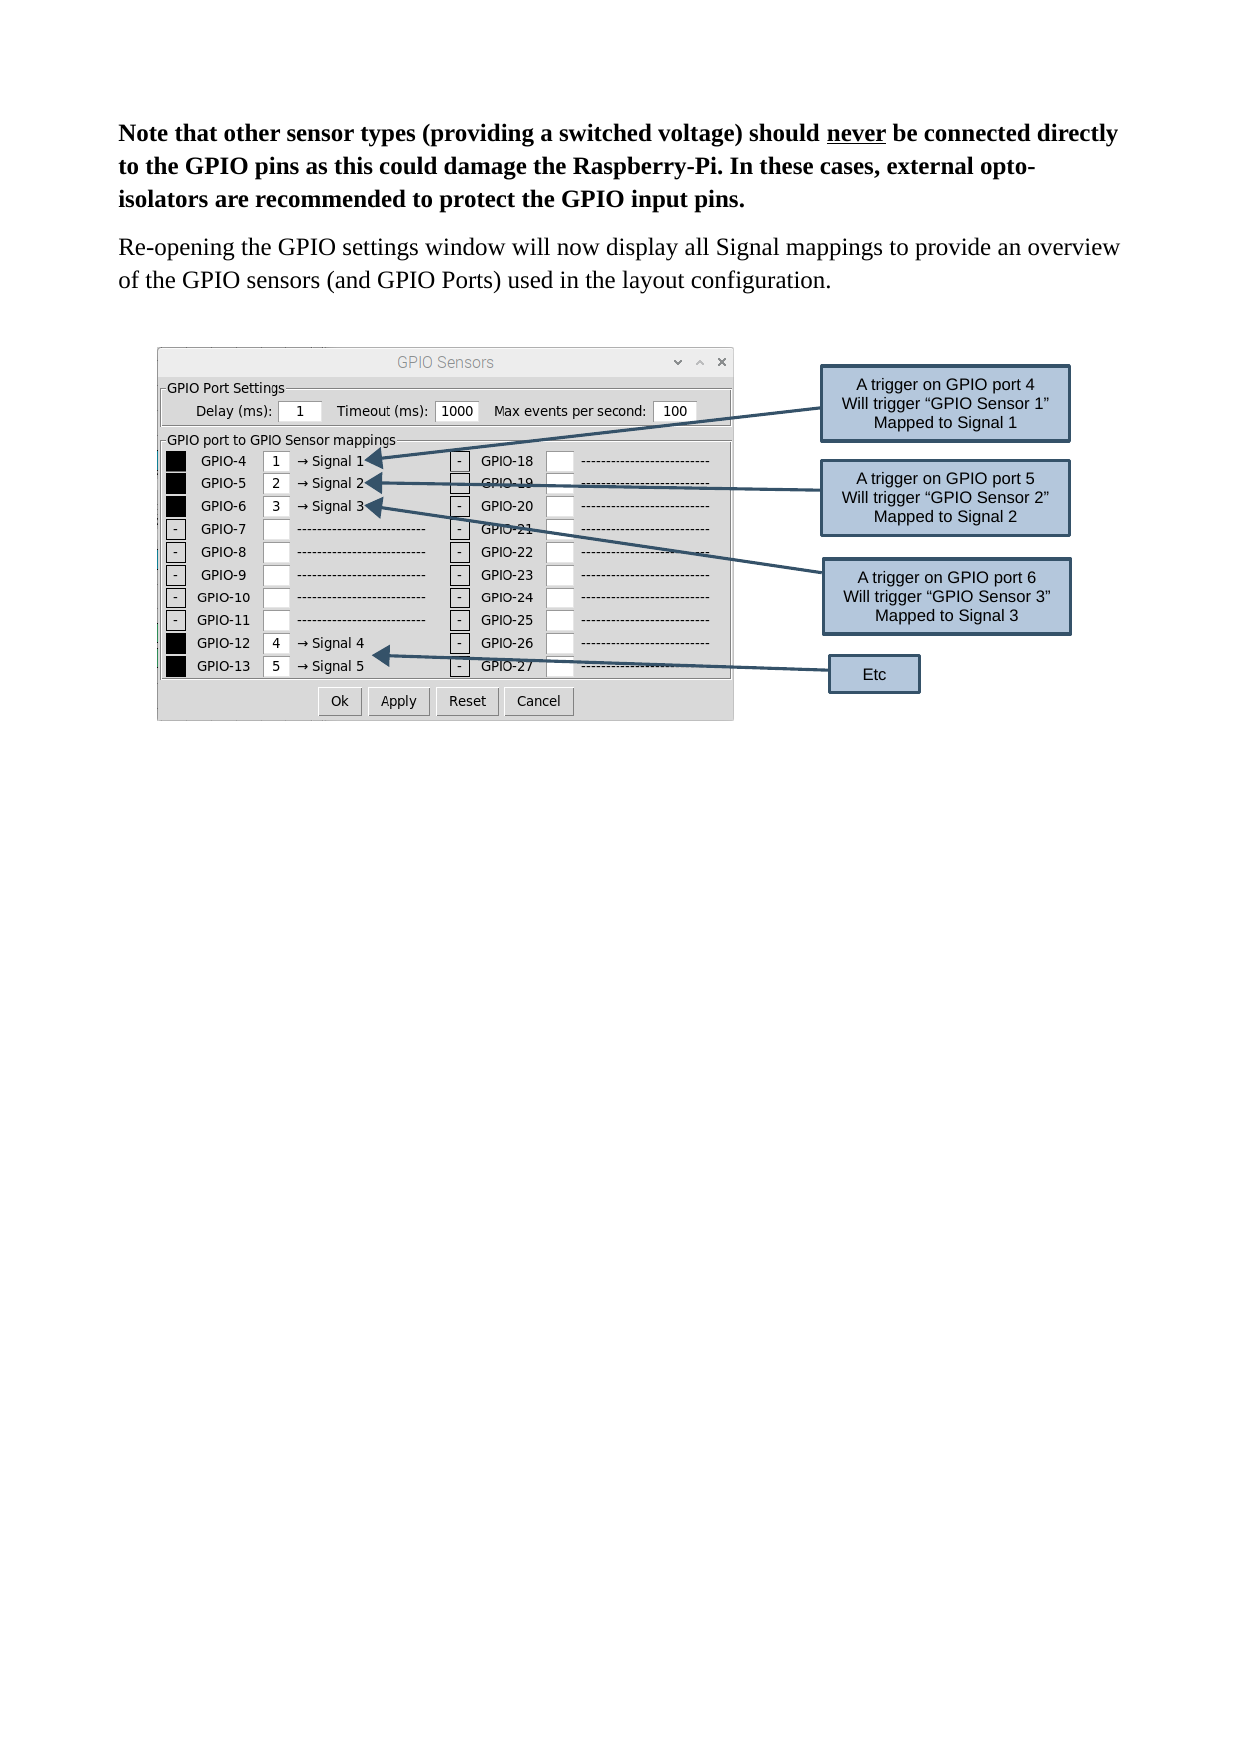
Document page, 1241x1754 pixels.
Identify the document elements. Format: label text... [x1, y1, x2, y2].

text Note that other sensor types (providing a switched voltage) should never be connected directly to the GPIO pins as this could damage the Raspberry-Pi. In these cases, external opto-isolators are recommended to protect the GPIO input pins. [118, 118, 1122, 213]
text Re-opening the GPIO settings window will now display all Signal mappings to provide an overview of the GPIO sensors (and GPIO Ports) used in the layout configuration. [118, 232, 1122, 293]
picture [157, 347, 734, 721]
